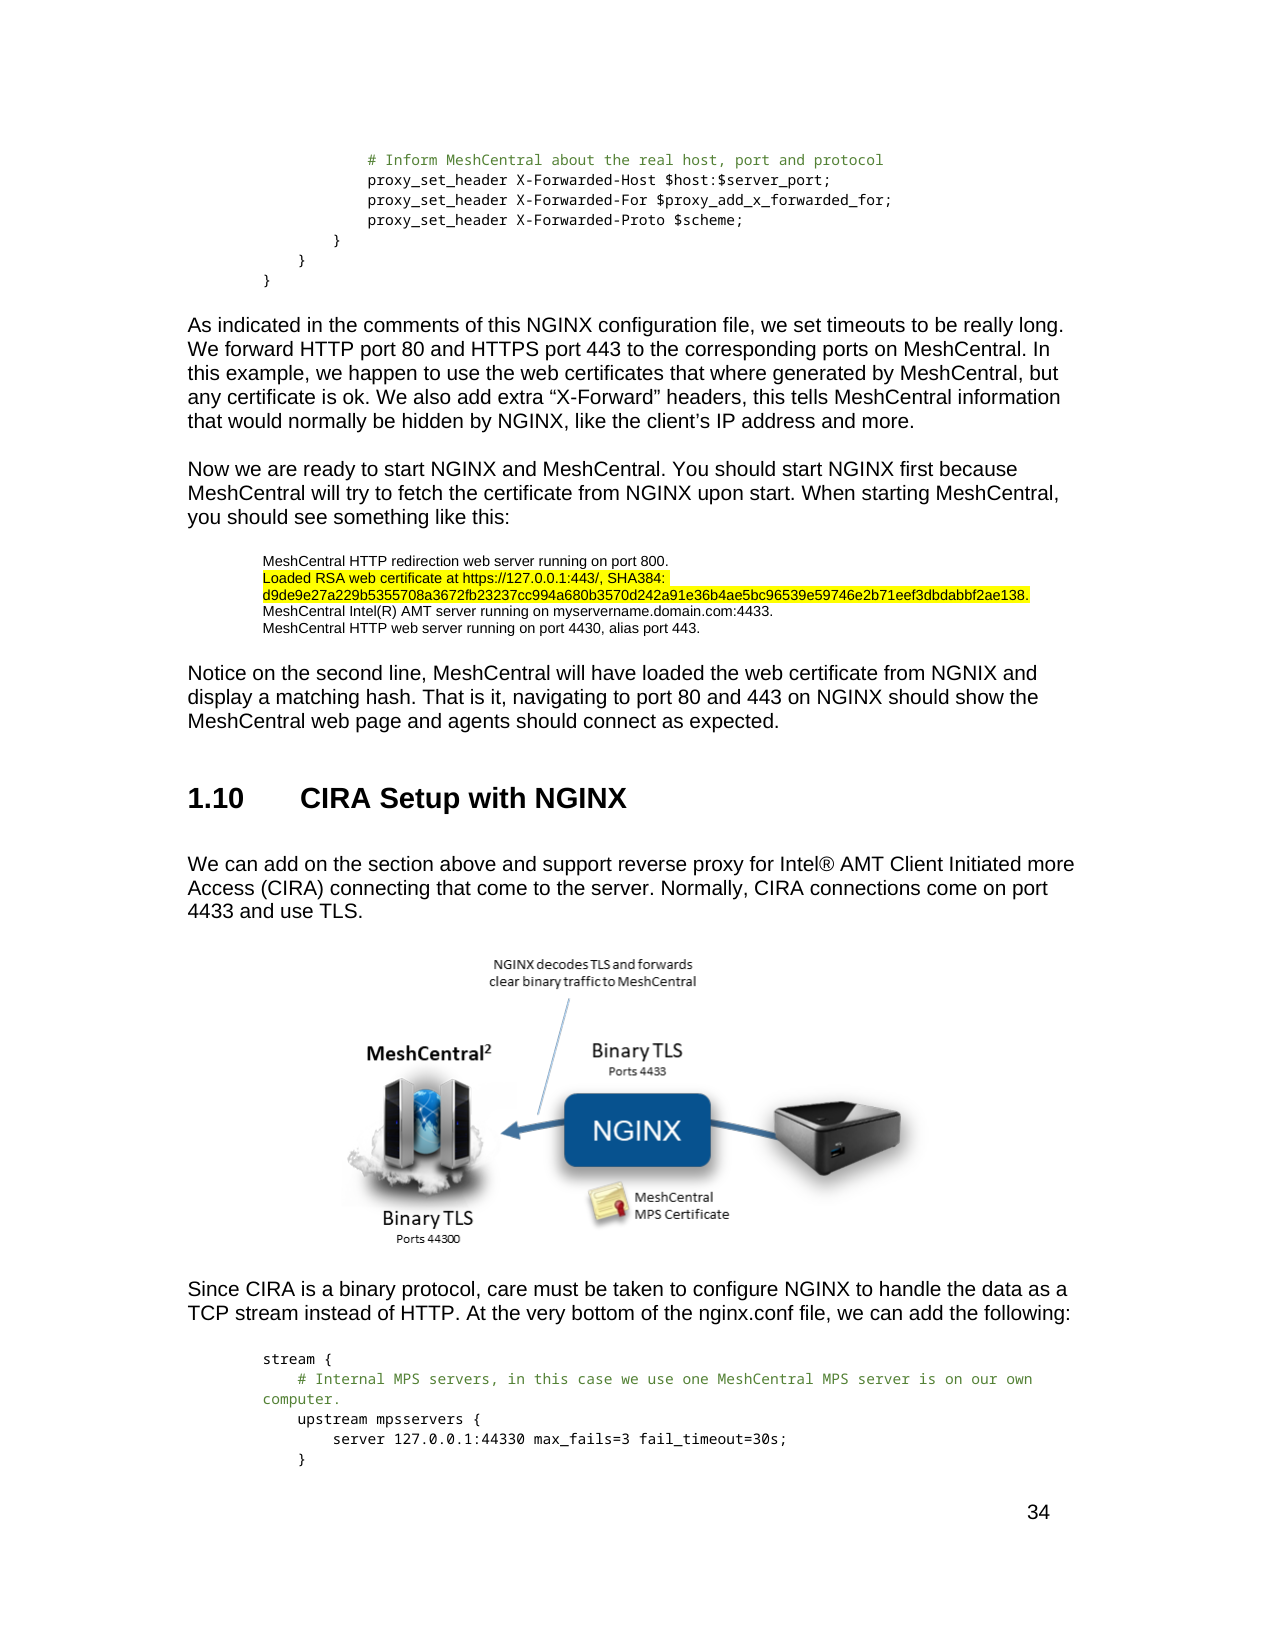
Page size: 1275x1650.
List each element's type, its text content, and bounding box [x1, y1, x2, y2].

text # Inform MeshCentral about the real host, port and protocol [262, 150, 1087, 170]
text MeshCentral Intel(R) AMT server running on myservername.domain.com:4433. [262, 603, 1087, 620]
text } [262, 269, 1087, 289]
text MeshCentral HTTP web server running on port 4430, alias port 443. [262, 620, 1087, 637]
text proxy_set_header X-Forwarded-Host $host:$server_port; [262, 170, 1087, 190]
text proxy_set_header X-Forwarded-For $proxy_add_x_forwarded_for; [262, 190, 1087, 210]
text } [262, 229, 1087, 249]
text Notice on the second line, MeshCentral will have loaded the web certificate from NGNIX and display a matching hash. That is it, navigating to port 80 and 443 on NGINX should show the MeshCentral web page and agents should connect as expected. [187, 661, 1087, 732]
text Now we are ready to start NGINX and MeshCentral. You should start NGINX first because MeshCentral will try to fetch the certificate from NGINX upon start. When starting MeshCentral, you should see something like this: [187, 457, 1087, 529]
text upstream mpsservers { [262, 1409, 1087, 1429]
text proxy_set_header X-Forwarded-Proto $scheme; [262, 210, 1087, 229]
text We can add on the section above and support reverse proxy for Intel® AMT Client Initiated more Access (CIRA) connecting that come to the server. Normally, CIRA connections come on port 4433 and use TLS. [187, 851, 1087, 923]
text stream { [262, 1349, 1087, 1369]
subtitle CIRA Setup with NGINX [187, 781, 1087, 815]
text } [262, 1449, 1087, 1468]
text } [262, 249, 1087, 269]
text MeshCentral HTTP redirection web server running on port 800. [262, 553, 1087, 569]
text server 127.0.0.1:44330 max_fails=3 fail_timeout=30s; [262, 1429, 1087, 1449]
text # Internal MPS servers, in this case we use one MeshCentral MPS server is on our own computer. [262, 1369, 1087, 1409]
text Loaded RSA web certificate at https://127.0.0.1:443/, SHA384: d9de9e27a229b5355708a3672fb23237cc994a680b3570d242a91e36b4ae5bc96539e59746e2b71eef3dbdabbf2ae138. [262, 569, 1087, 603]
text As indicated in the comments of this NGINX configuration file, we set timeouts to be really long. We forward HTTP port 80 and HTTPS port 443 to the corresponding ports on MeshCentral. In this example, we happen to use the web certificates that where generated by MeshCentral, but any certificate is ok. We also add extra “X-Forward” headers, this tells MeshCentral information that would normally be hidden by NGINX, like the client’s IP address and more. [187, 313, 1087, 433]
text Since CIRA is a binary protocol, care must be taken to configure NGINX to handle the data as a TCP stream instead of HTTP. At the very bottom of the nginx.conf file, we can add the following: [187, 1277, 1087, 1325]
